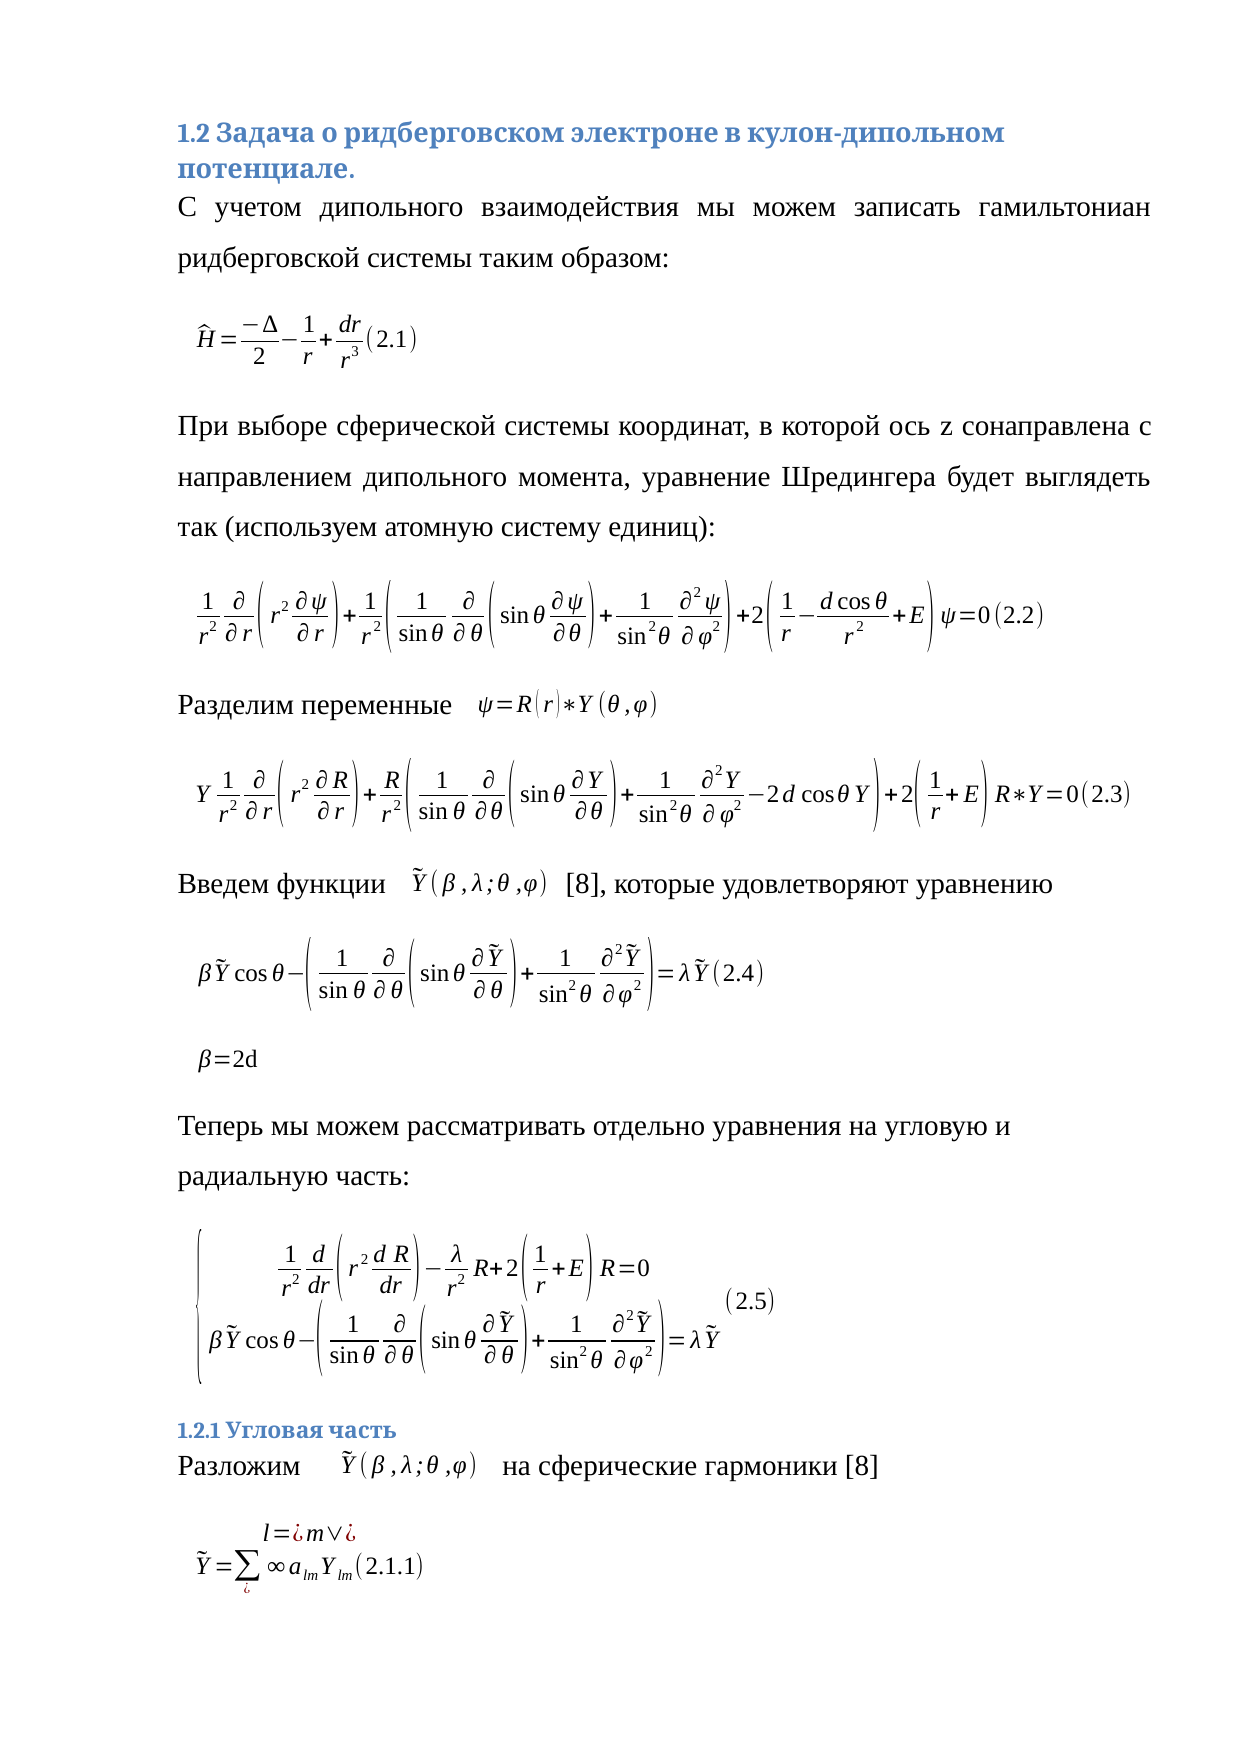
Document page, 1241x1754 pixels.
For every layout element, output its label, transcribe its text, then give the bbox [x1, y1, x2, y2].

text Разделим переменные [177, 687, 1152, 721]
text Разложим на сферические гармоники [8] [177, 1448, 1152, 1482]
text С учетом дипольного взаимодействия мы можем записать гамильтониан ридберговской системы таким образом: [177, 189, 1152, 273]
subtitle 1.2 Задача о ридберговском электроне в кулон-дипольном потенциале. [177, 118, 1152, 185]
text Введем функции [8], которые удовлетворяют уравнению [177, 866, 1152, 899]
subtitle 1.2.1 Угловая часть [177, 1418, 1152, 1445]
text При выборе сферической системы координат, в которой ось z сонаправлена с направлением дипольного момента, уравнение Шредингера будет выглядеть так (используем атомную систему единиц): [177, 408, 1152, 542]
text Теперь мы можем рассматривать отдельно уравнения на угловую и радиальную часть: [177, 1108, 1152, 1192]
